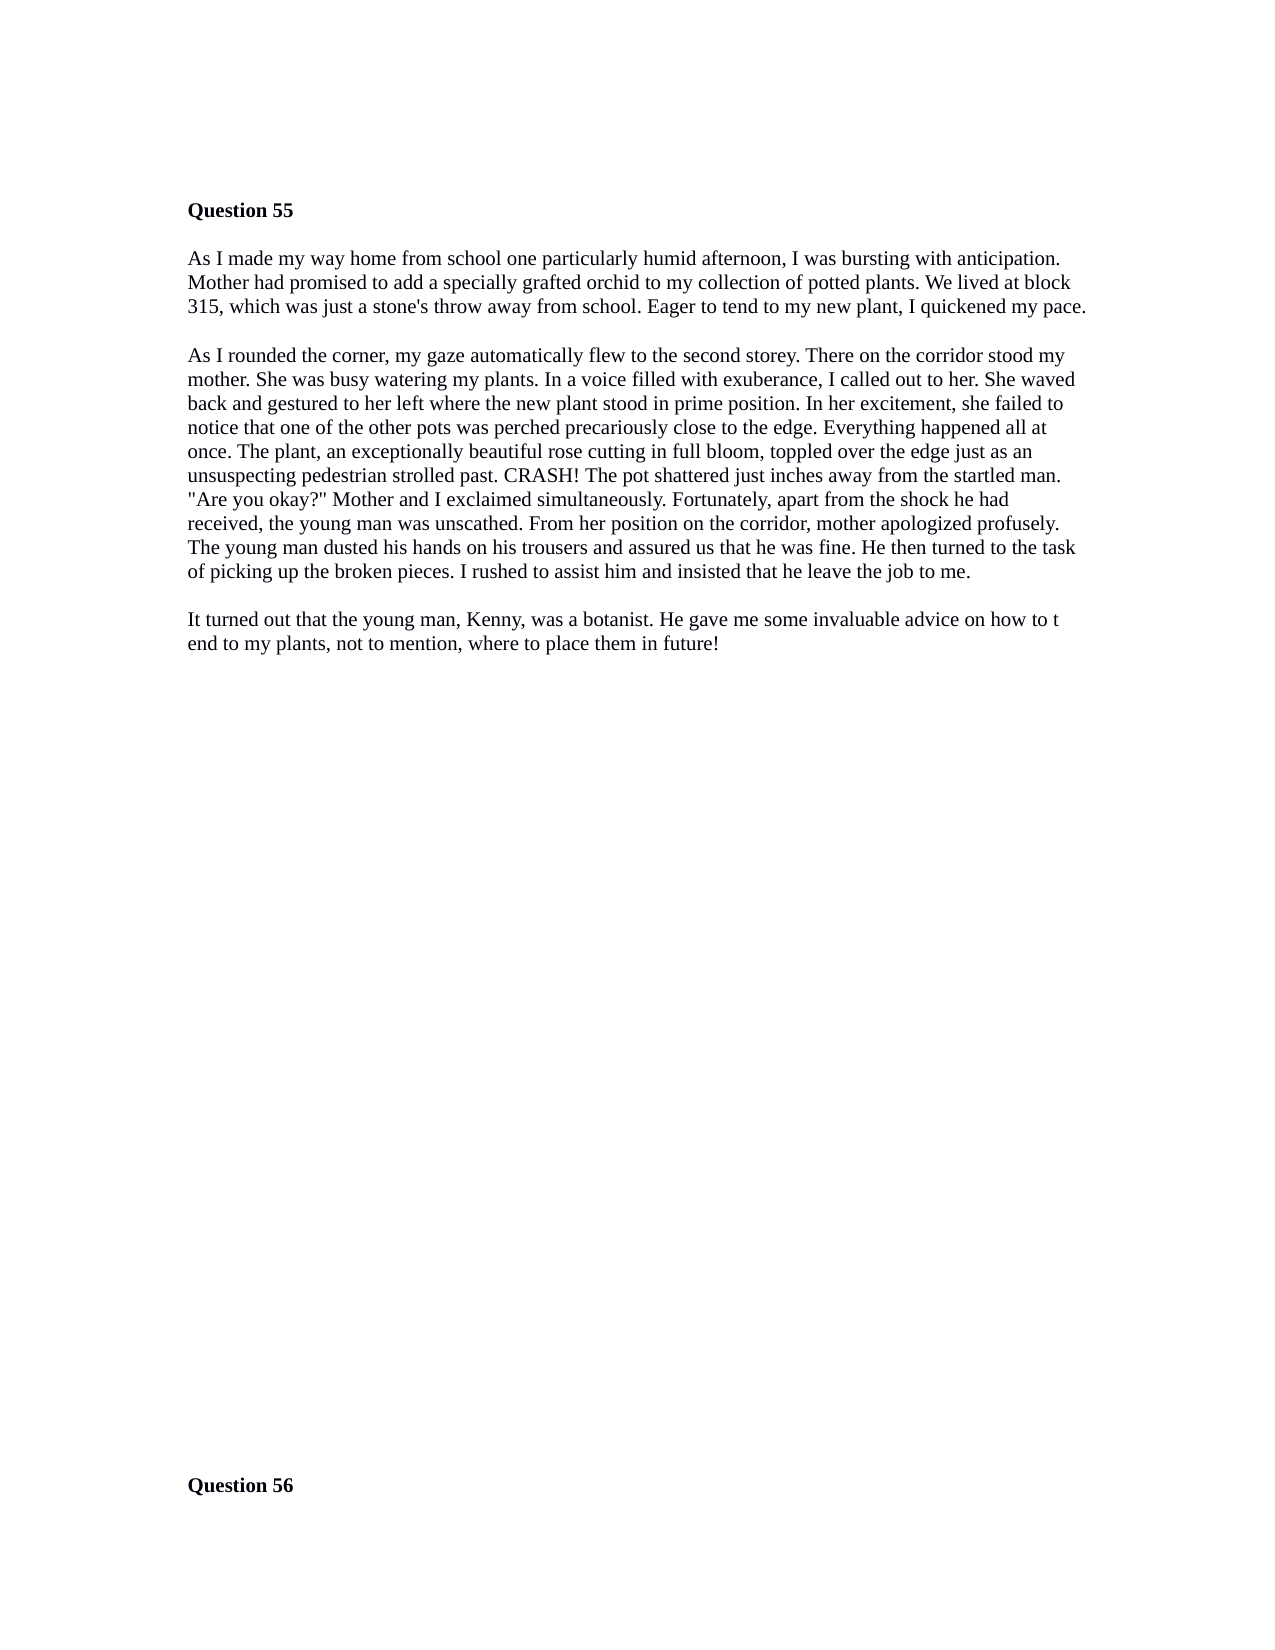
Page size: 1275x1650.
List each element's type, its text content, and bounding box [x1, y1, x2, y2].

text It turned out that the young man, Kenny, was a botanist. He gave me some invaluable advice on how to t end to my plants, not to mention, where to place them in future! [187, 607, 1087, 655]
text As I rounded the corner, my gaze automatically flew to the second storey. There on the corridor stood my mother. She was busy watering my plants. In a voice filled with exuberance, I called out to her. She waved back and gestured to her left where the new plant stood in prime position. In her excitement, she failed to notice that one of the other pots was perched precariously close to the edge. Everything happened all at once. The plant, an exceptionally beautiful rose cutting in full bloom, toppled over the edge just as an unsuspecting pedestrian strolled past. CRASH! The pot shattered just inches away from the startled man. "Are you okay?" Mother and I exclaimed simultaneously. Fortunately, apart from the shock he had received, the young man was unscathed. From her position on the corridor, mother apologized profusely. The young man dusted his hands on his trousers and assured us that he was fine. He then turned to the task of picking up the broken pieces. I rushed to assist him and insisted that he leave the job to me. [187, 342, 1087, 583]
text Question 55 [187, 198, 1087, 222]
text As I made my way home from school one particularly humid afternoon, I was bursting with anticipation. Mother had promised to add a specially grafted orchid to my collection of potted plants. We lived at block 315, which was just a stone's throw away from school. Eager to tend to my new plant, I quickened my pace. [187, 246, 1087, 318]
text Question 56 [187, 1473, 1087, 1497]
